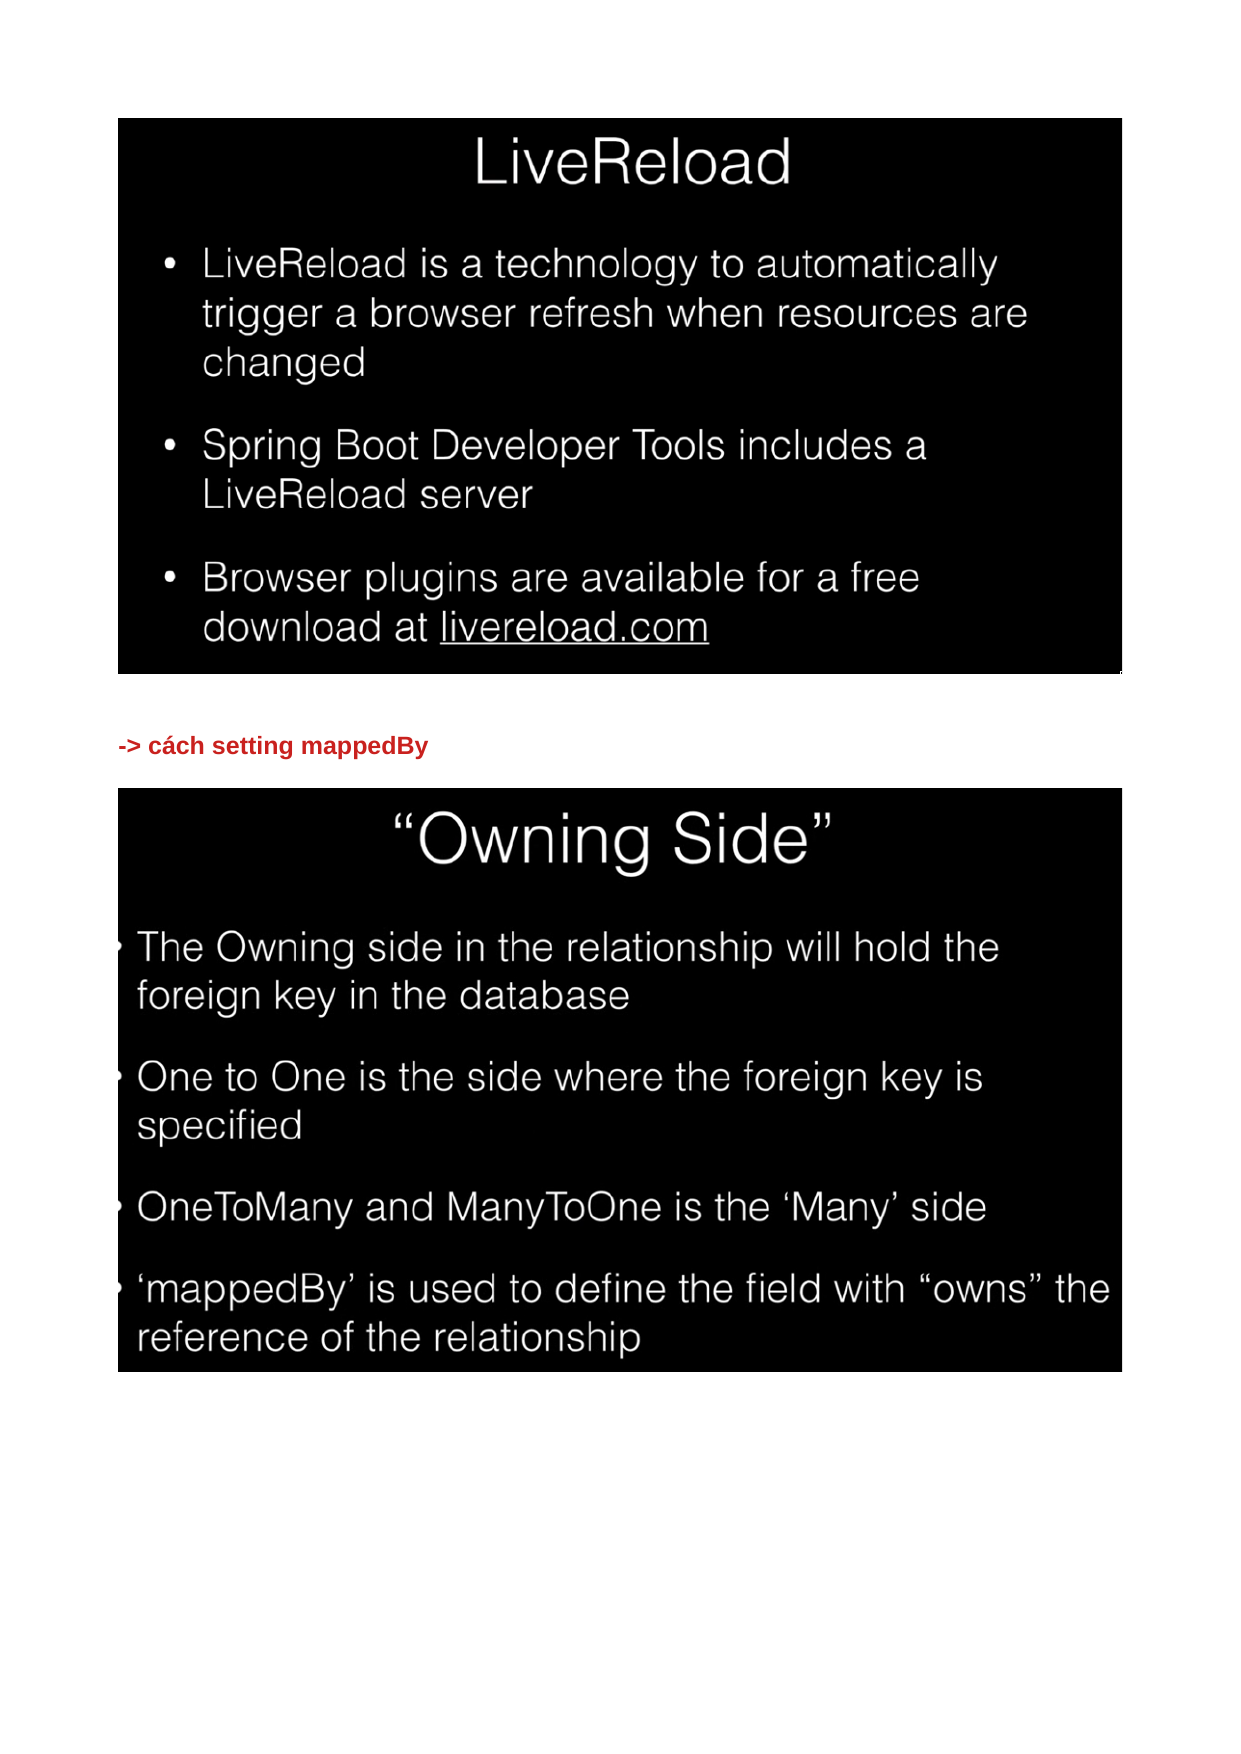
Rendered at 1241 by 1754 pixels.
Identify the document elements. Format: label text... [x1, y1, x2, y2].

picture [118, 788, 1123, 1372]
text -> cách setting mappedBy [118, 731, 1122, 759]
picture [118, 118, 1123, 674]
